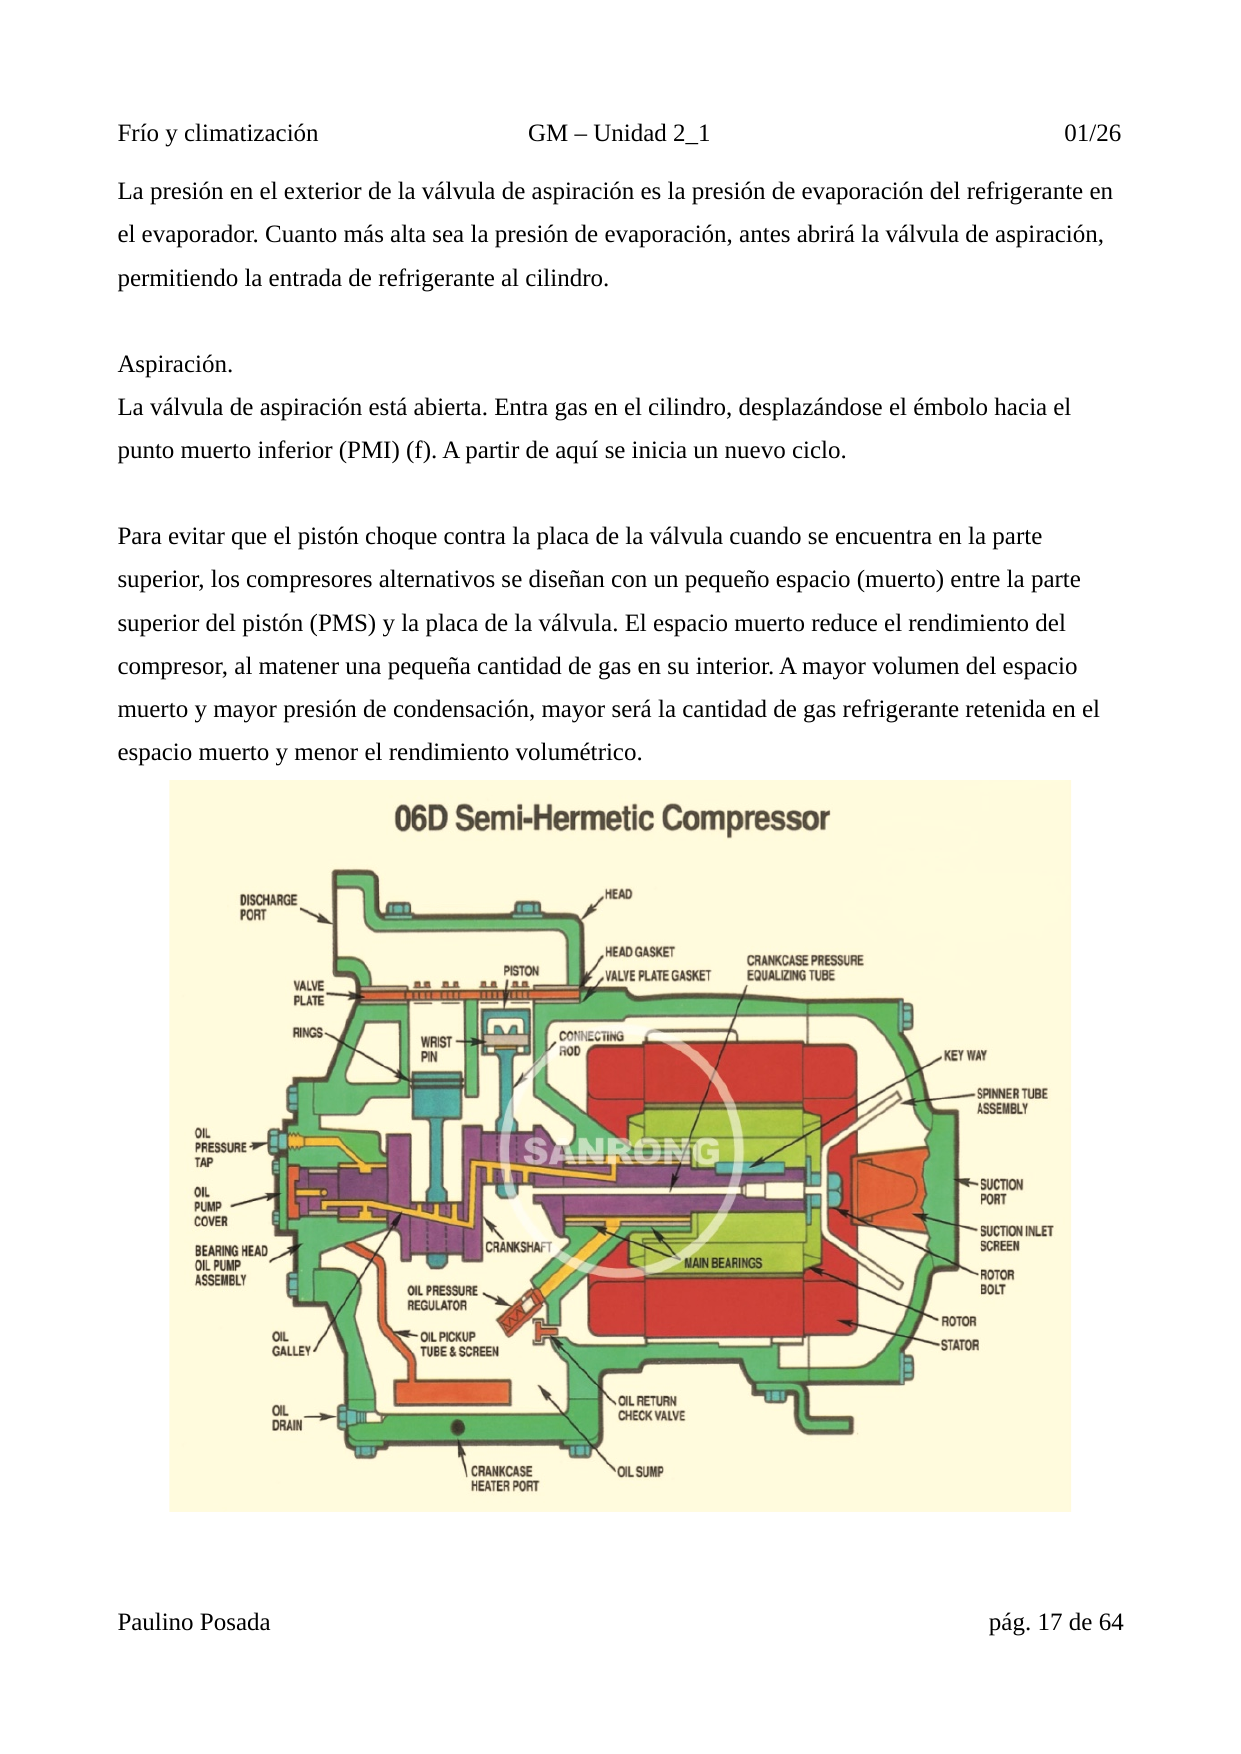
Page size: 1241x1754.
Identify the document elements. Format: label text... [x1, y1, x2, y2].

picture [169, 780, 1072, 1512]
text superior, los compresores alternativos se diseñan con un pequeño espacio (muerto) entre la parte [117, 564, 1123, 593]
text Aspiración. [117, 349, 1123, 378]
text Para evitar que el pistón choque contra la placa de la válvula cuando se encuentra en la parte [117, 521, 1123, 550]
text La válvula de aspiración está abierta. Entra gas en el cilindro, desplazándose el émbolo hacia el [117, 392, 1123, 421]
text superior del pistón (PMS) y la placa de la válvula. El espacio muerto reduce el rendimiento del compresor, al matener una pequeña cantidad de gas en su interior. A mayor volumen del espacio muerto y mayor presión de condensación, mayor será la cantidad de gas refrigerante retenida en el espacio muerto y menor el rendimiento volumétrico. [117, 608, 1123, 766]
text La presión en el exterior de la válvula de aspiración es la presión de evaporación del refrigerante en el evaporador. Cuanto más alta sea la presión de evaporación, antes abrirá la válvula de aspiración, permitiendo la entrada de refrigerante al cilindro. [117, 176, 1123, 291]
text punto muerto inferior (PMI) (f). A partir de aquí se inicia un nuevo ciclo. [117, 435, 1123, 464]
